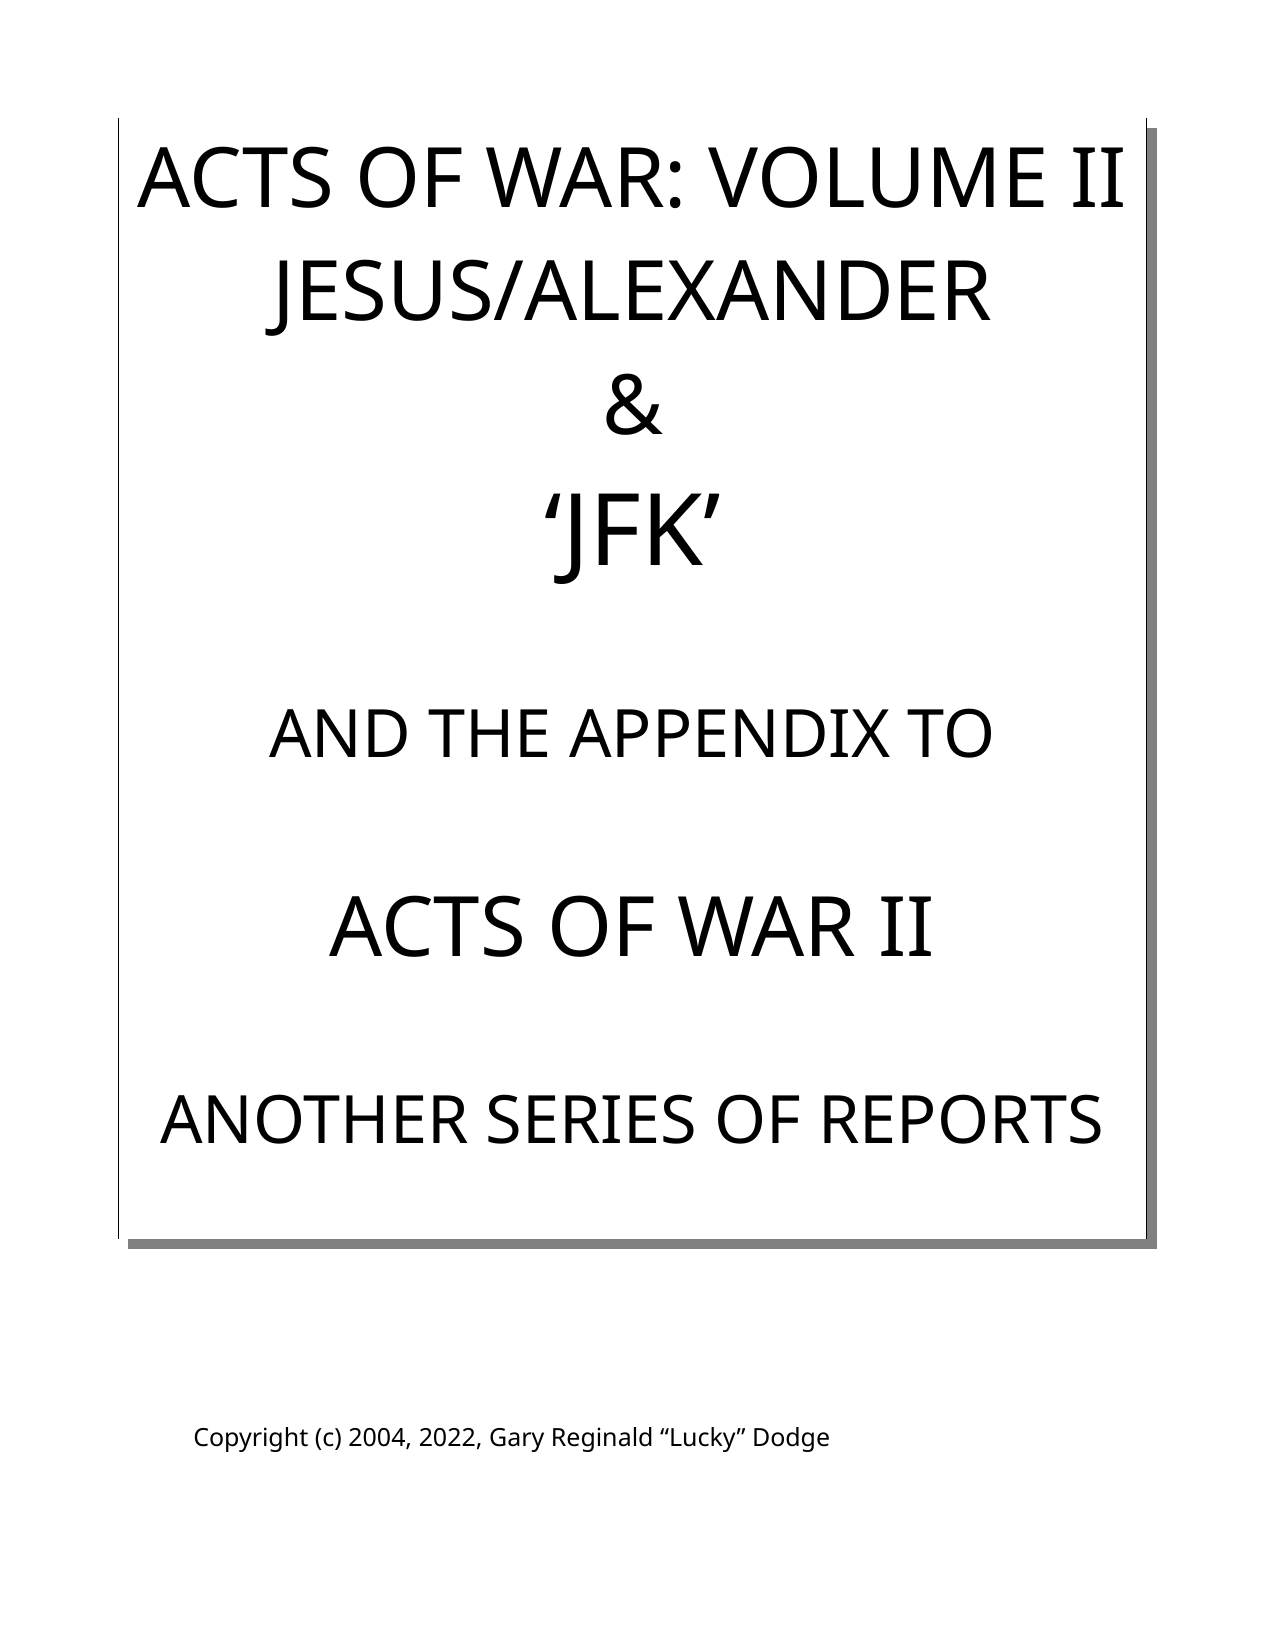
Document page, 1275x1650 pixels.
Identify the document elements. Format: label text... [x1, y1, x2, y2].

list Copyright (c) 2004, 2022, Gary Reginald “Lucky” Dodge [156, 1419, 1157, 1453]
